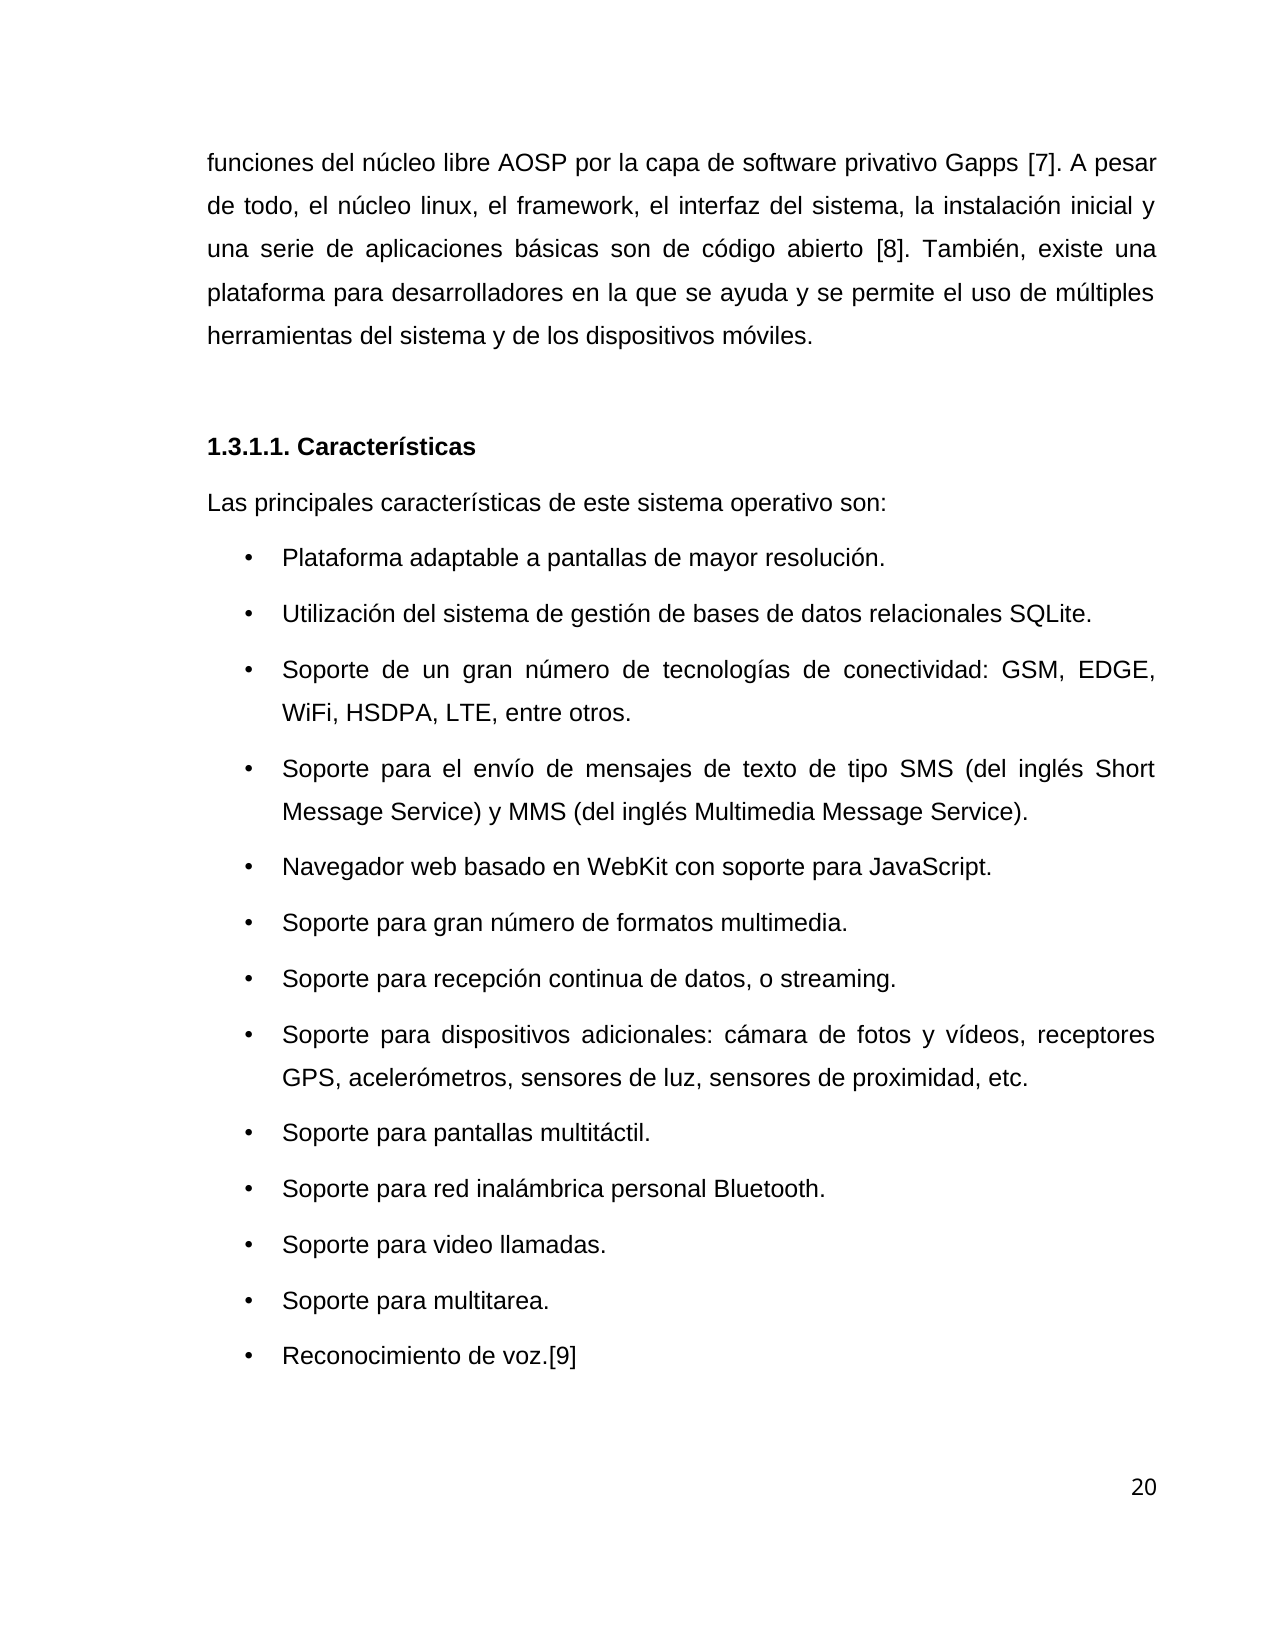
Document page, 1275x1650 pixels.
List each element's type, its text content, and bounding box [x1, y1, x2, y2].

list Soporte para el envío de mensajes de texto de tipo SMS (del inglés Short Message Service) y MMS (del inglés Multimedia Message Service). [244, 753, 1157, 826]
list Soporte para gran número de formatos multimedia. [244, 908, 1157, 937]
list Soporte para recepción continua de datos, o streaming. [244, 964, 1157, 993]
list Soporte para multitarea. [244, 1286, 1157, 1314]
list Reconocimiento de voz.[9] [244, 1341, 1157, 1370]
list Navegador web basado en WebKit con soporte para JavaScript. [244, 852, 1157, 881]
text funciones del núcleo libre AOSP por la capa de software privativo Gapps [7]. A pesar de todo, el núcleo linux, el framework, el interfaz del sistema, la instalación inicial y una serie de aplicaciones básicas son de código abierto [8]. También, existe una plataforma para desarrolladores en la que se ayuda y se permite el uso de múltiples herramientas del sistema y de los dispositivos móviles. [207, 148, 1157, 349]
list Soporte para pantallas multitáctil. [244, 1118, 1157, 1147]
list Plataforma adaptable a pantallas de mayor resolución. [244, 543, 1157, 572]
list Utilización del sistema de gestión de bases de datos relacionales SQLite. [244, 599, 1157, 628]
list Soporte de un gran número de tecnologías de conectividad: GSM, EDGE, WiFi, HSDPA, LTE, entre otros. [244, 655, 1157, 727]
list Soporte para dispositivos adicionales: cámara de fotos y vídeos, receptores GPS, acelerómetros, sensores de luz, sensores de proximidad, etc. [244, 1019, 1157, 1092]
text Las principales características de este sistema operativo son: [207, 488, 1157, 516]
list Soporte para red inalámbrica personal Bluetooth. [244, 1174, 1157, 1203]
text 1.3.1.1. Características [207, 432, 1157, 461]
list Soporte para video llamadas. [244, 1230, 1157, 1259]
